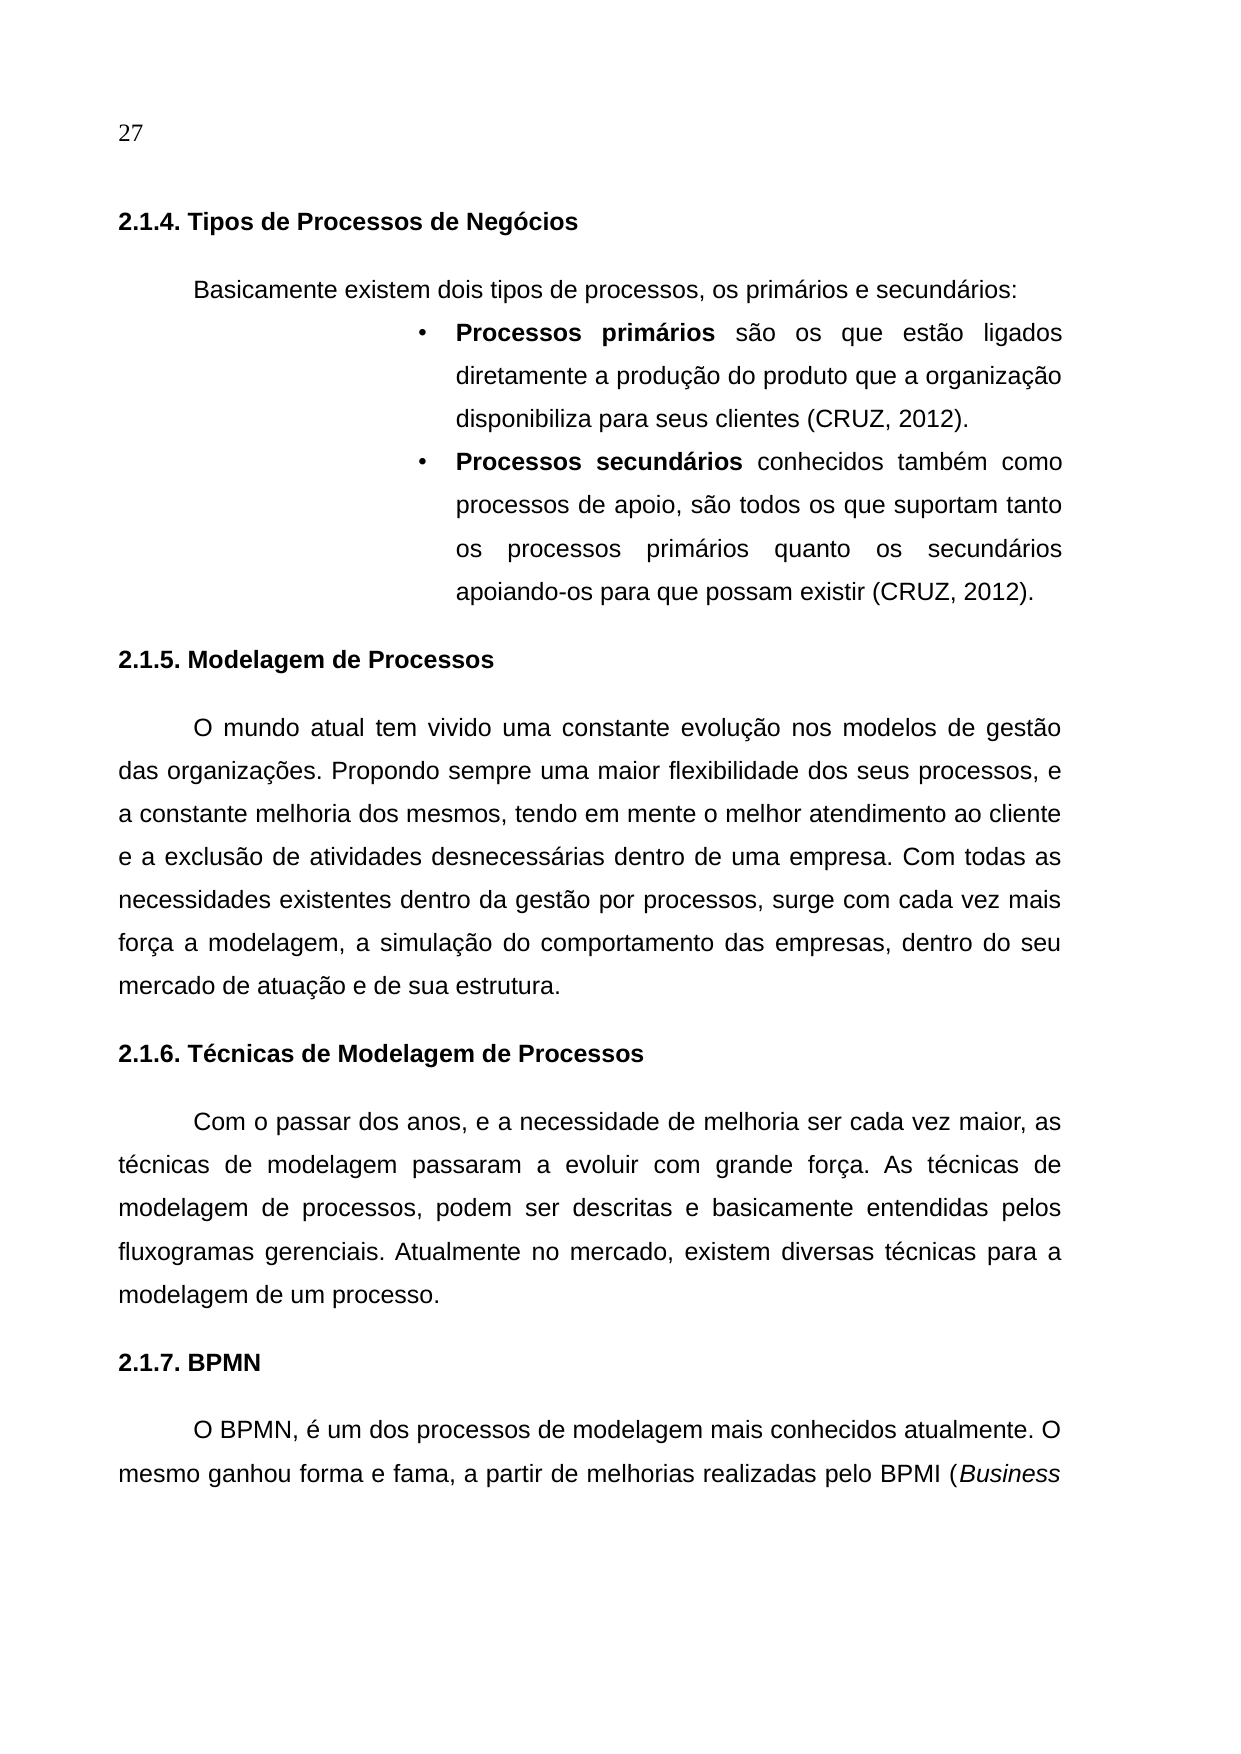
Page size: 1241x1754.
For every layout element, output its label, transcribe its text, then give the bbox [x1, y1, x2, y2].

subtitle 2.1.7. BPMN [118, 1347, 1063, 1376]
text Com o passar dos anos, e a necessidade de melhoria ser cada vez maior, as técnicas de modelagem passaram a evoluir com grande força. As técnicas de modelagem de processos, podem ser descritas e basicamente entendidas pelos fluxogramas gerenciais. Atualmente no mercado, existem diversas técnicas para a modelagem de um processo. [118, 1107, 1063, 1308]
subtitle 2.1.4. Tipos de Processos de Negócios [118, 207, 1063, 235]
text O mundo atual tem vivido uma constante evolução nos modelos de gestão das organizações. Propondo sempre uma maior flexibilidade dos seus processos, e a constante melhoria dos mesmos, tendo em mente o melhor atendimento ao cliente e a exclusão de atividades desnecessárias dentro de uma empresa. Com todas as necessidades existentes dentro da gestão por processos, surge com cada vez mais força a modelagem, a simulação do comportamento das empresas, dentro do seu mercado de atuação e de sua estrutura. [118, 712, 1063, 1000]
list Processos primários são os que estão ligados diretamente a produção do produto que a organização disponibiliza para seus clientes (CRUZ, 2012). [418, 318, 1063, 433]
subtitle 2.1.6. Técnicas de Modelagem de Processos [118, 1039, 1063, 1068]
text Basicamente existem dois tipos de processos, os primários e secundários: [118, 274, 1063, 303]
list Processos secundários conhecidos também como processos de apoio, são todos os que suportam tanto os processos primários quanto os secundários apoiando-os para que possam existir (CRUZ, 2012). [418, 447, 1063, 605]
subtitle 2.1.5. Modelagem de Processos [118, 644, 1063, 673]
text O BPMN, é um dos processos de modelagem mais conhecidos atualmente. O mesmo ganhou forma e fama, a partir de melhorias realizadas pelo BPMI (Business [118, 1415, 1063, 1487]
